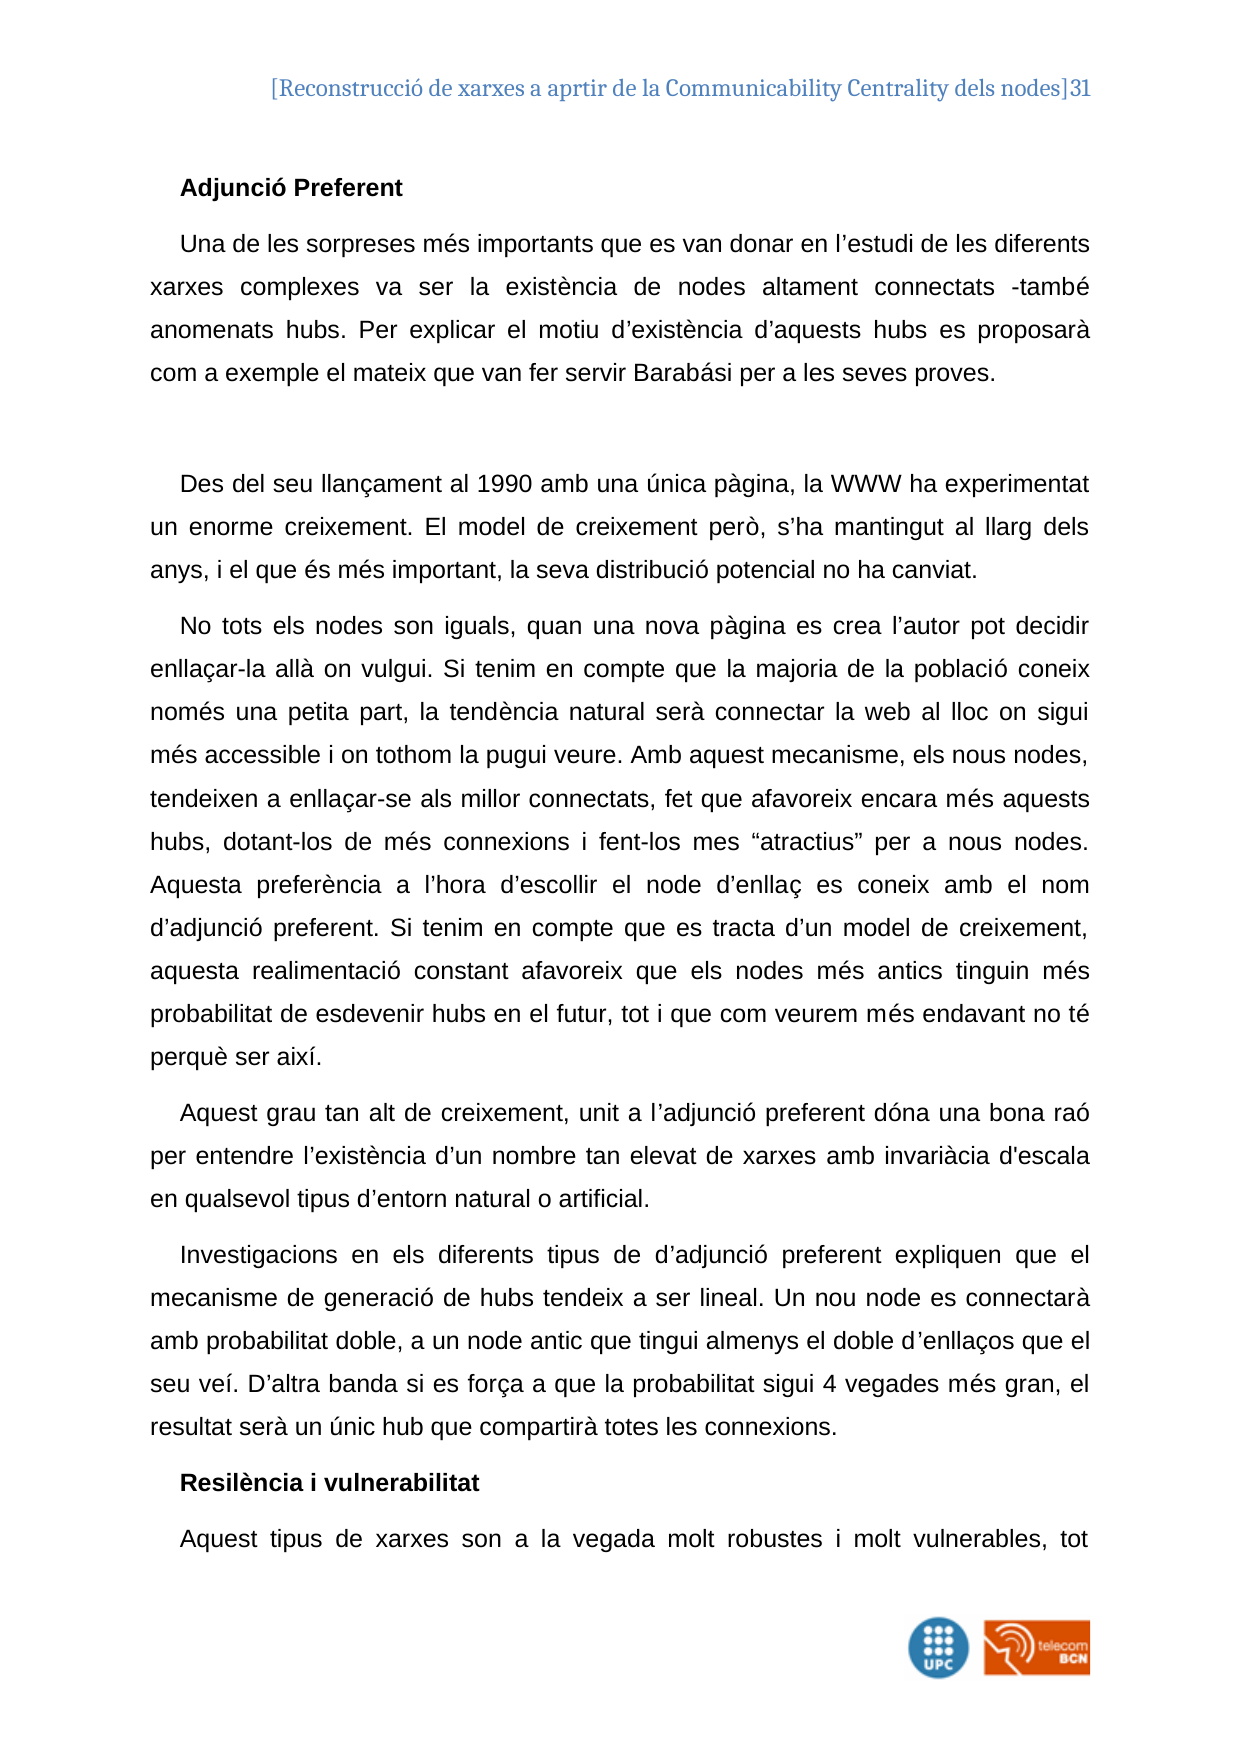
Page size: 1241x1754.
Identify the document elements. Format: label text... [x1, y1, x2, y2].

text Una de les sorpreses més importants que es van donar en l’estudi de les diferents xarxes complexes va ser la existència de nodes altament connectats -també anomenats hubs. Per explicar el motiu d’existència d’aquests hubs es proposarà com a exemple el mateix que van fer servir Barabási per a les seves proves. [150, 228, 1090, 387]
text Adjunció Preferent [150, 173, 1090, 202]
text Investigacions en els diferents tipus de d’adjunció preferent expliquen que el mecanisme de generació de hubs tendeix a ser lineal. Un nou node es connectarà amb probabilitat doble, a un node antic que tingui almenys el doble d’enllaços que el seu veí. D’altra banda si es força a que la probabilitat sigui 4 vegades més gran, el resultat serà un únic hub que compartirà totes les connexions. [150, 1240, 1090, 1441]
text Resilència i vulnerabilitat [150, 1468, 1090, 1497]
text Aquest tipus de xarxes son a la vegada molt robustes i molt vulnerables, tot [150, 1523, 1090, 1552]
text Aquest grau tan alt de creixement, unit a l’adjunció preferent dóna una bona raó per entendre l’existència d’un nombre tan elevat de xarxes amb invariàcia d'escala en qualsevol tipus d’entorn natural o artificial. [150, 1098, 1090, 1213]
picture [904, 1614, 1091, 1681]
text No tots els nodes son iguals, quan una nova pàgina es crea l’autor pot decidir enllaçar-la allà on vulgui. Si tenim en compte que la majoria de la població coneix només una petita part, la tendència natural serà connectar la web al lloc on sigui més accessible i on tothom la pugui veure. Amb aquest mecanisme, els nous nodes, tendeixen a enllaçar-se als millor connectats, fet que afavoreix encara més aquests hubs, dotant-los de més connexions i fent-los mes “atractius” per a nous nodes. Aquesta preferència a l’hora d’escollir el node d’enllaç es coneix amb el nom d’adjunció preferent. Si tenim en compte que es tracta d’un model de creixement, aquesta realimentació constant afavoreix que els nodes més antics tinguin més probabilitat de esdevenir hubs en el futur, tot i que com veurem més endavant no té perquè ser així. [150, 611, 1090, 1071]
text Des del seu llançament al 1990 amb una única pàgina, la WWW ha experimentat un enorme creixement. El model de creixement però, s’ha mantingut al llarg dels anys, i el que és més important, la seva distribució potencial no ha canviat. [150, 469, 1090, 584]
